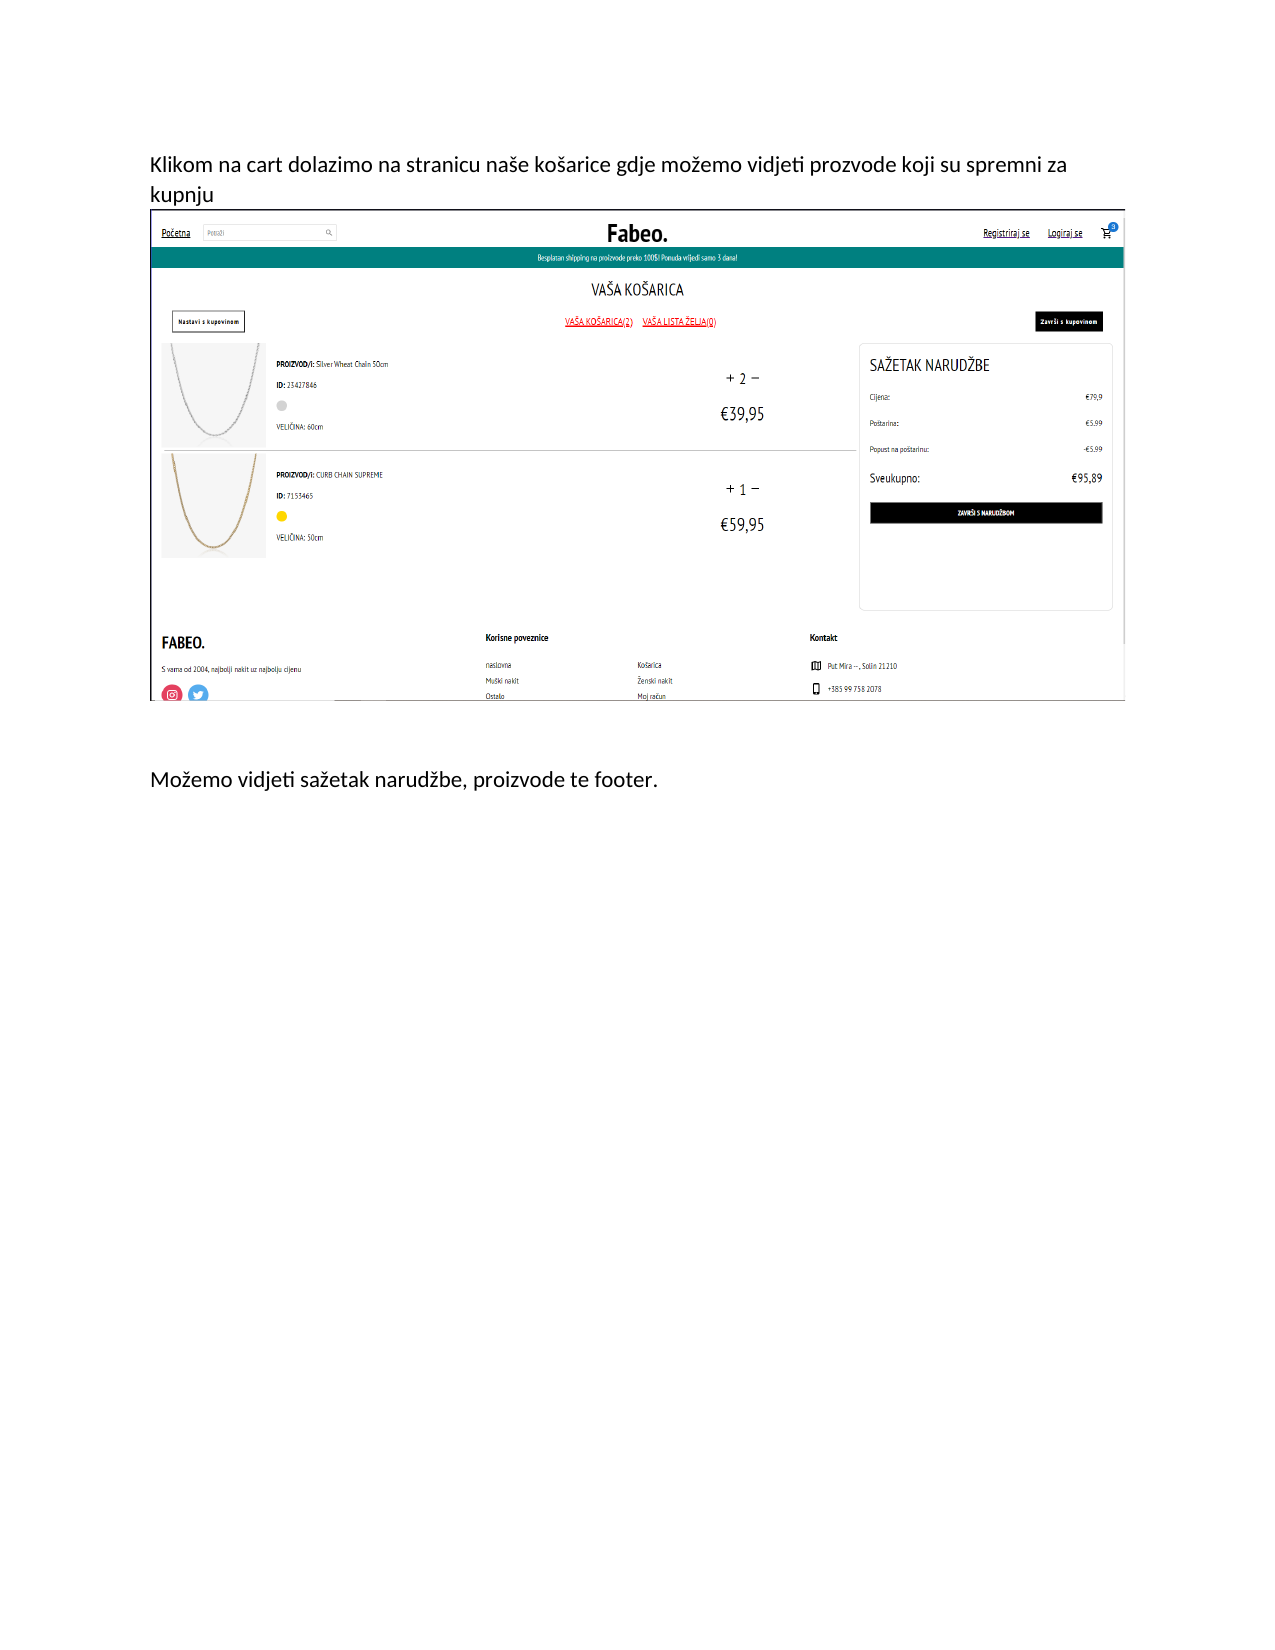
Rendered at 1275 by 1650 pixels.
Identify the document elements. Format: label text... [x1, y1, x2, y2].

text Možemo vidjeti sažetak narudžbe, proizvode te footer. [150, 765, 1125, 793]
text Klikom na cart dolazimo na stranicu naše košarice gdje možemo vidjeti prozvode koji su spremni za kupnju [150, 150, 1125, 209]
